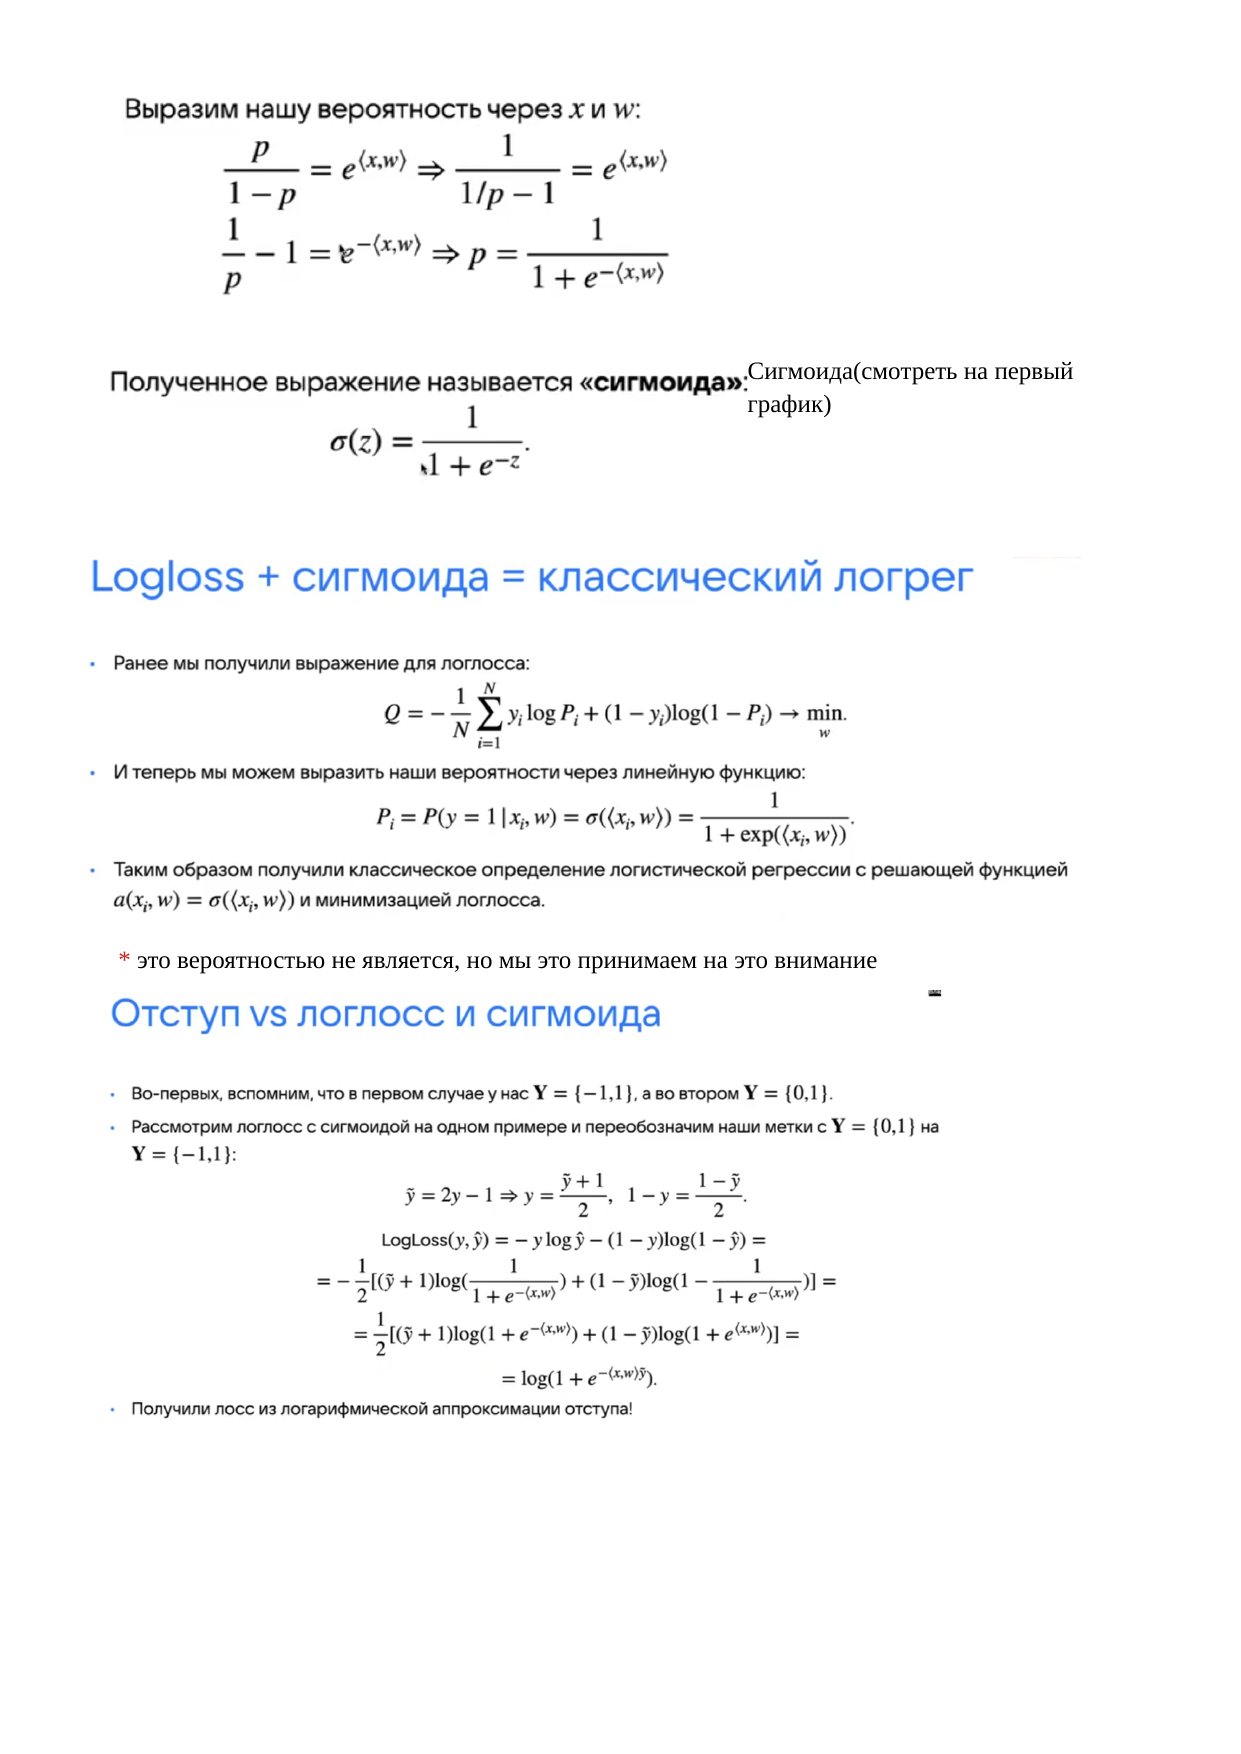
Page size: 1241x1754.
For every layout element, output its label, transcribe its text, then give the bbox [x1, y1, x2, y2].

picture [77, 557, 1081, 941]
picture [108, 369, 748, 489]
text * это вероятностью не является, но мы это принимаем на это внимание [118, 532, 1122, 973]
picture [98, 990, 942, 1422]
text Сигмоида(смотреть на первый график) [118, 356, 1122, 418]
picture [114, 95, 677, 298]
